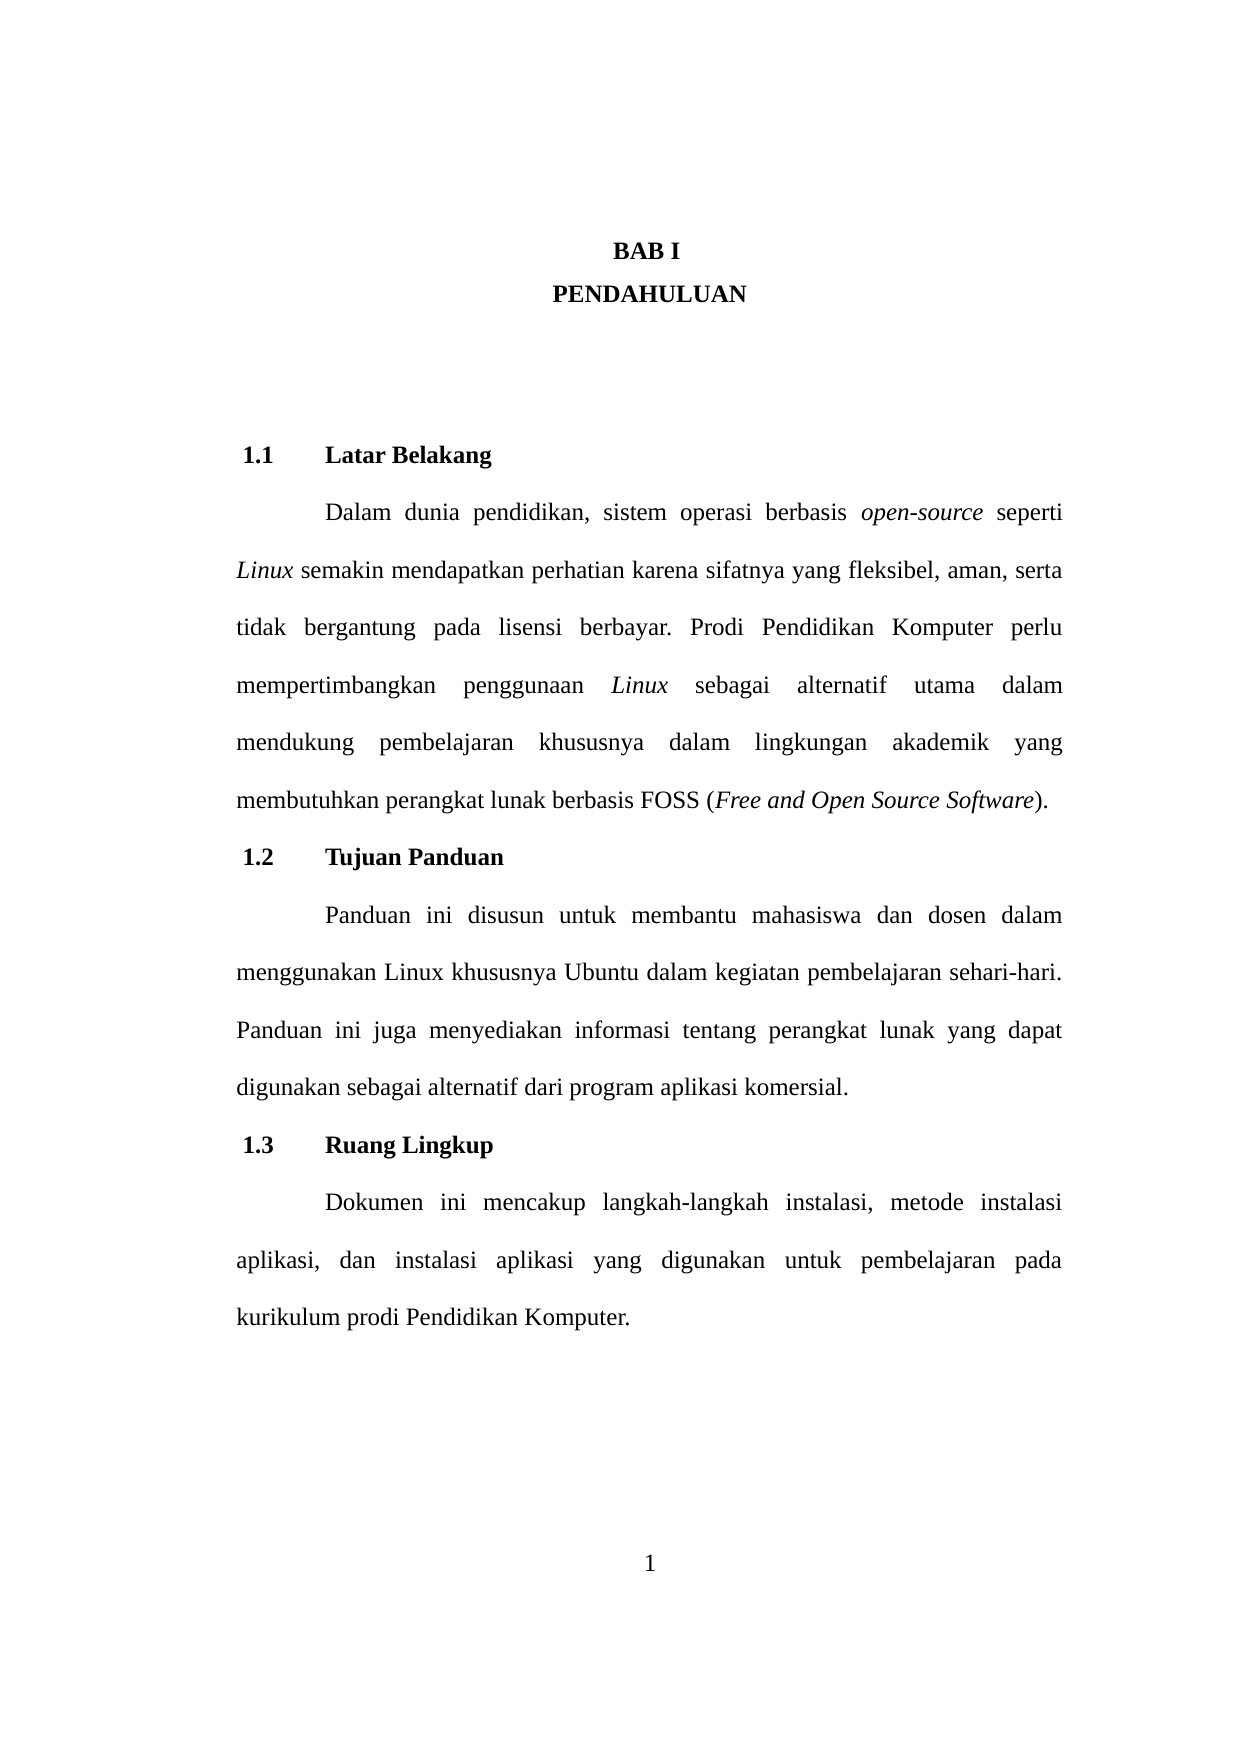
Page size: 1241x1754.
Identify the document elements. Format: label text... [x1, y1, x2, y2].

text Panduan ini disusun untuk membantu mahasiswa dan dosen dalam menggunakan Linux khususnya Ubuntu dalam kegiatan pembelajaran sehari-hari. Panduan ini juga menyediakan informasi tentang perangkat lunak yang dapat digunakan sebagai alternatif dari program aplikasi komersial. [236, 900, 1063, 1101]
text Dokumen ini mencakup langkah-langkah instalasi, metode instalasi aplikasi, dan instalasi aplikasi yang digunakan untuk pembelajaran pada kurikulum prodi Pendidikan Komputer. [236, 1187, 1063, 1331]
subtitle PENDAHULUAN [236, 236, 1063, 308]
text Dalam dunia pendidikan, sistem operasi berbasis open-source seperti Linux semakin mendapatkan perhatian karena sifatnya yang fleksibel, aman, serta tidak bergantung pada lisensi berbayar. Prodi Pendidikan Komputer perlu mempertimbangkan penggunaan Linux sebagai alternatif utama dalam mendukung pembelajaran khususnya dalam lingkungan akademik yang membutuhkan perangkat lunak berbasis FOSS (Free and Open Source Software). [236, 497, 1063, 813]
subtitle Latar Belakang [236, 440, 1063, 468]
subtitle Tujuan Panduan [236, 842, 1063, 871]
subtitle Ruang Lingkup [236, 1130, 1063, 1158]
